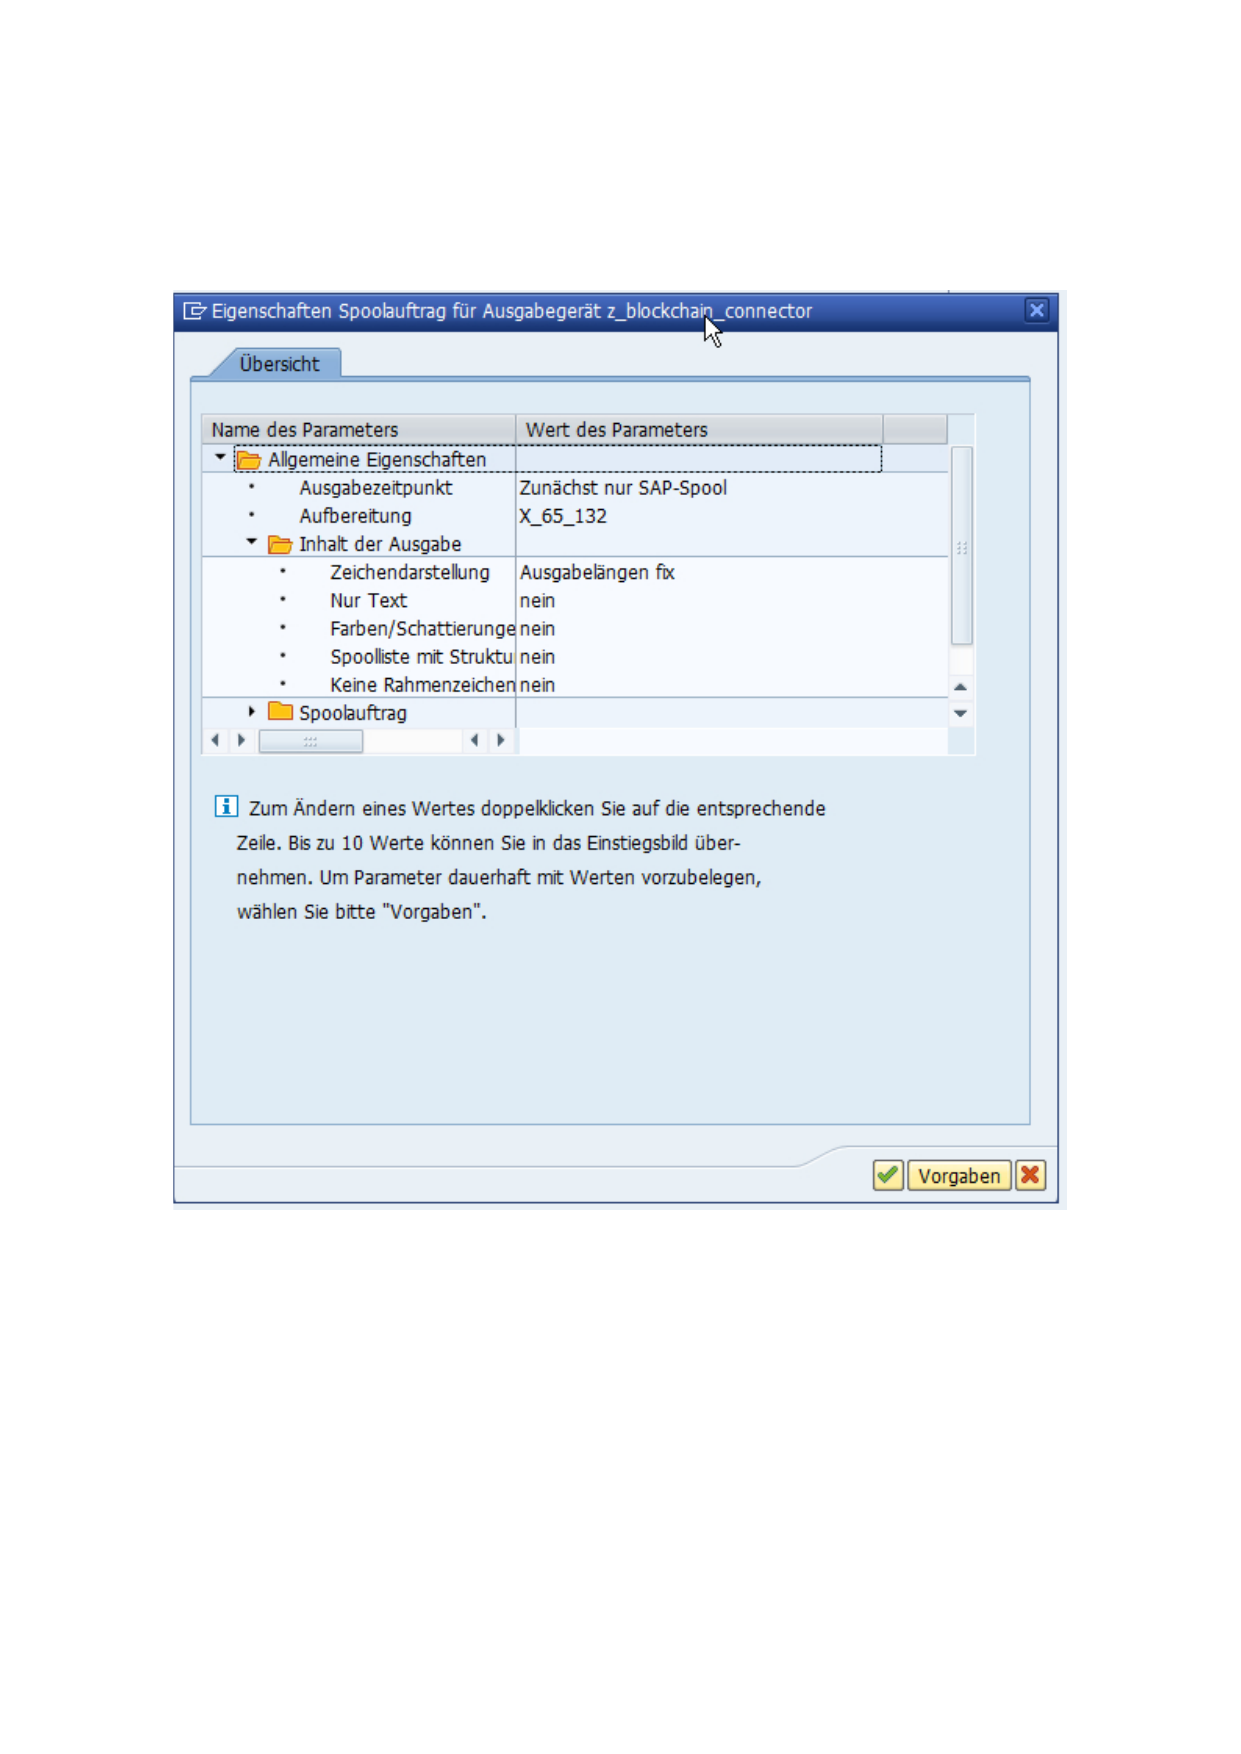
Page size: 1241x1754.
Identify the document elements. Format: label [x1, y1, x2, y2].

picture [173, 290, 1067, 1210]
